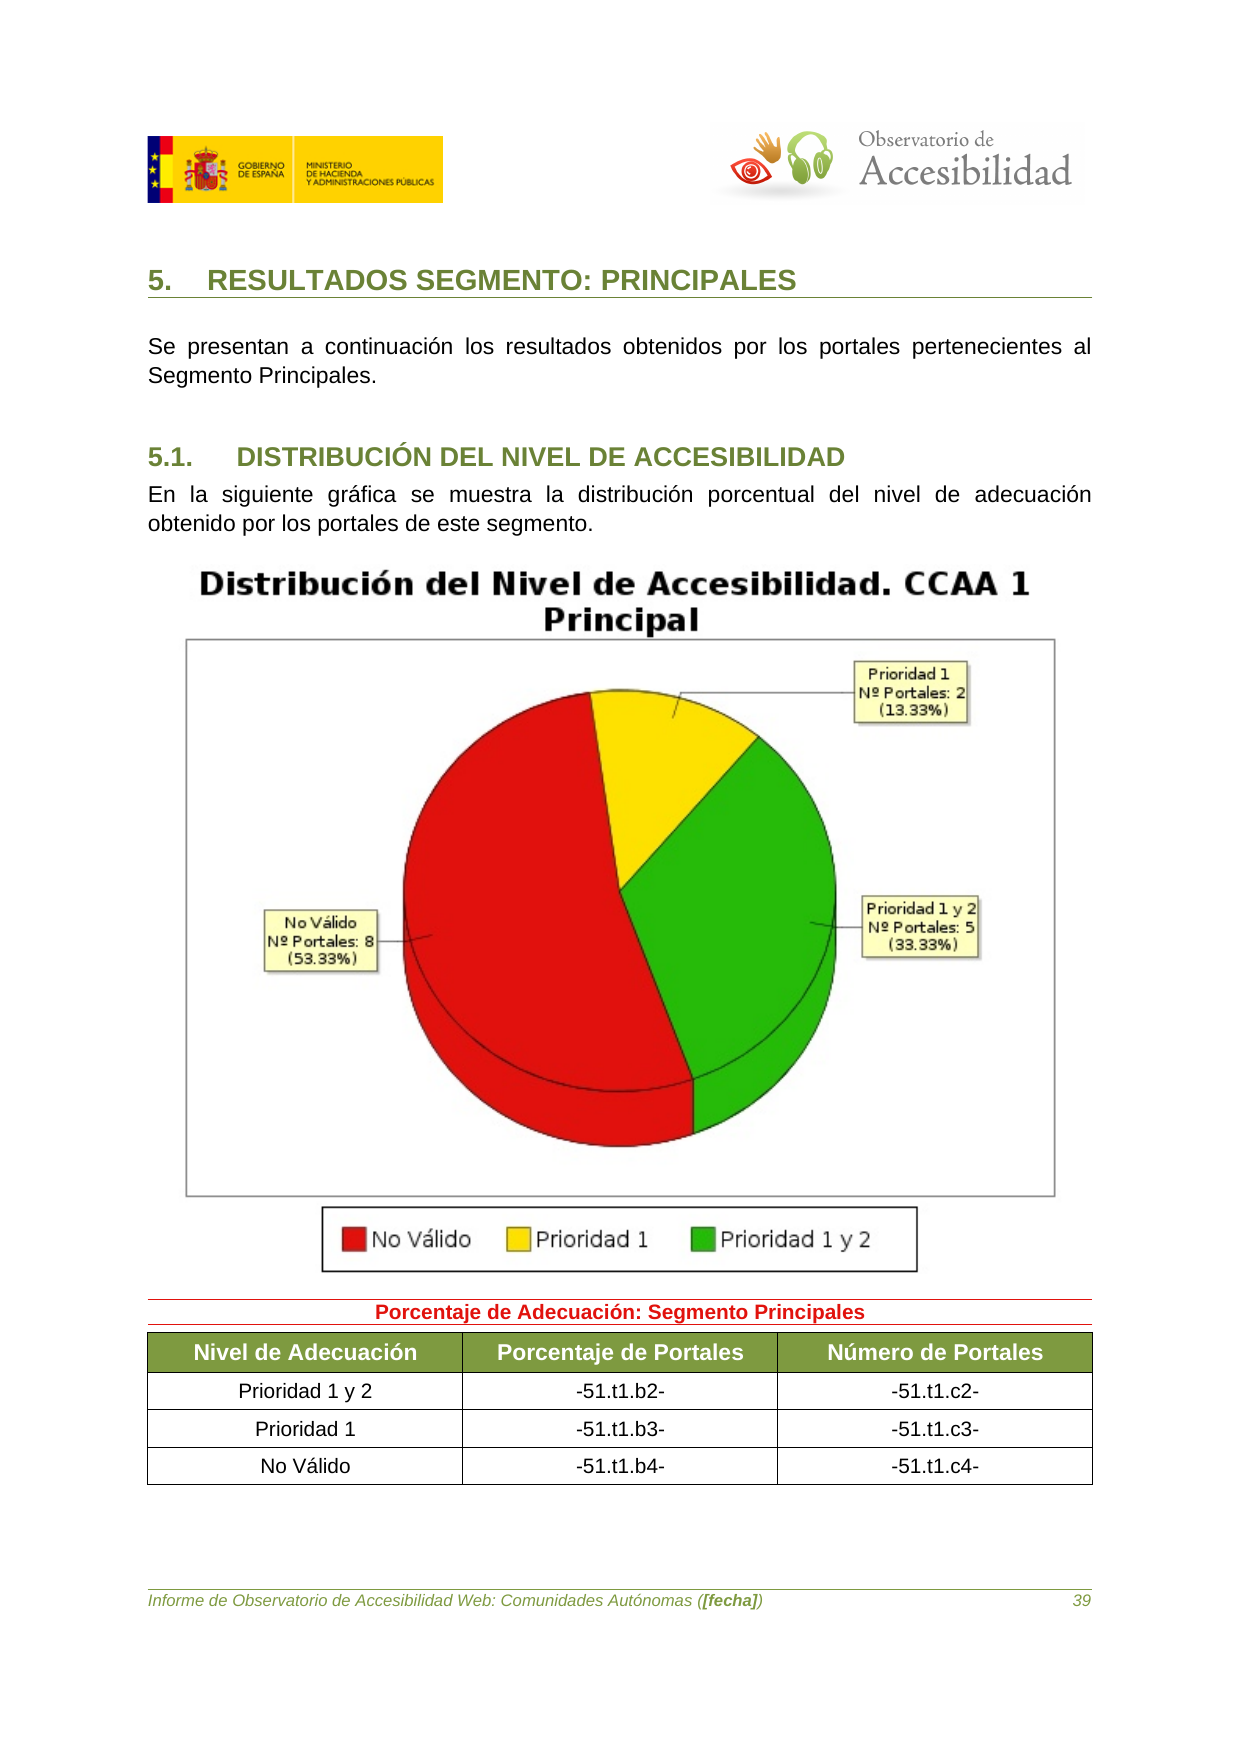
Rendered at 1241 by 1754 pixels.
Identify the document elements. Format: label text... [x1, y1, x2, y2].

table_cell -51.t1.b3- [463, 1410, 777, 1447]
table_cell -51.t1.c2- [778, 1373, 1092, 1409]
table_cell -51.t1.b2- [463, 1373, 777, 1409]
table_header Nivel de Adecuación [148, 1333, 462, 1372]
picture [147, 136, 443, 203]
table_header Número de Portales [778, 1333, 1092, 1372]
table_header Porcentaje de Portales [463, 1333, 777, 1372]
table_cell -51.t1.c3- [778, 1410, 1092, 1447]
table_cell Prioridad 1 [148, 1410, 462, 1447]
text Se presentan a continuación los resultados obtenidos por los portales pertenecientes al Segmento Principales. [148, 333, 1092, 388]
table_cell -51.t1.c4- [778, 1448, 1092, 1484]
table_cell -51.t1.b4- [463, 1448, 777, 1484]
list Resultados Segmento: Principales [148, 263, 1092, 297]
table_cell Prioridad 1 y 2 [148, 1373, 462, 1409]
picture [178, 564, 1062, 1274]
picture [710, 122, 1086, 205]
text En la siguiente gráfica se muestra la distribución porcentual del nivel de adecuación obtenido por los portales de este segmento. [148, 481, 1092, 537]
table_cell No Válido [148, 1448, 462, 1484]
list Distribución del nivel de accesibilidad [148, 441, 1092, 472]
text Porcentaje de Adecuación: Segmento Principales [148, 1300, 1092, 1324]
